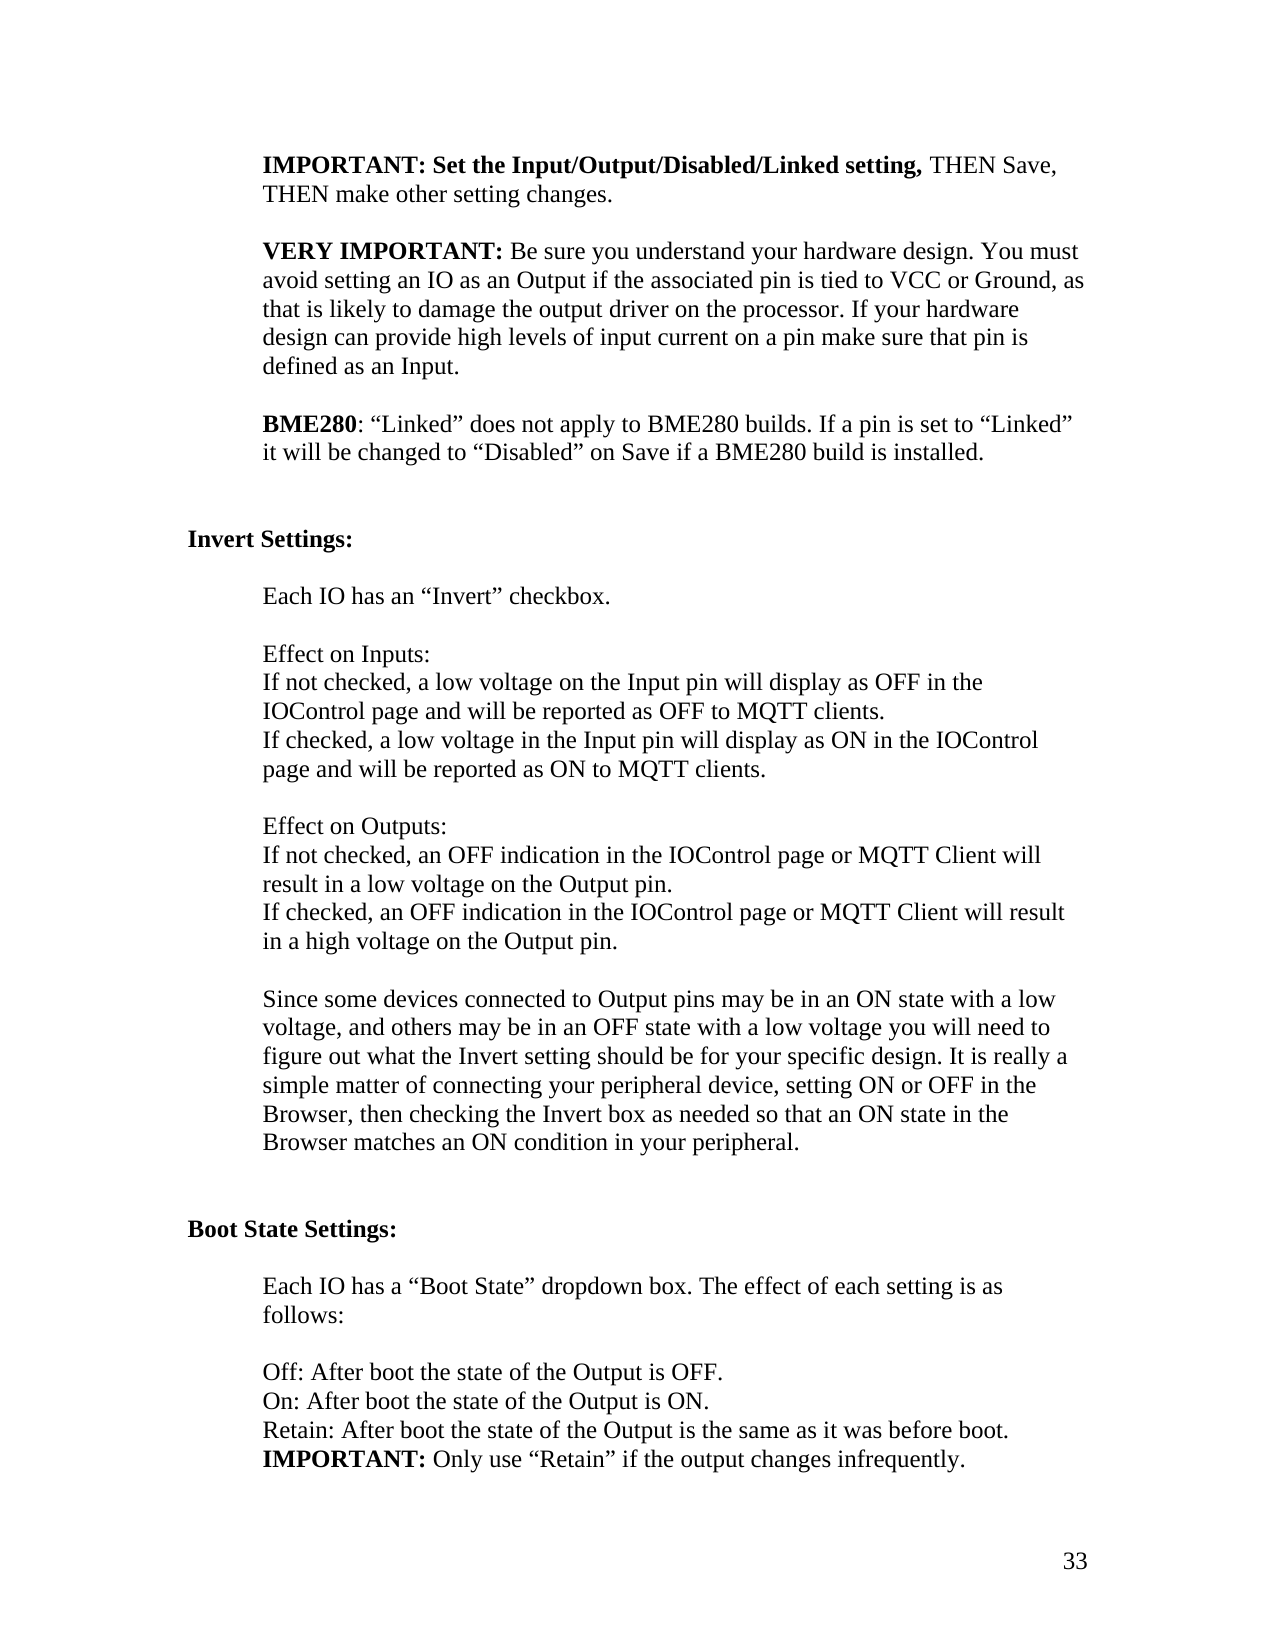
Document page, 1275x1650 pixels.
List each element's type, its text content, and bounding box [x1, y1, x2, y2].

text If checked, a low voltage in the Input pin will display as ON in the IOControl page and will be reported as ON to MQTT clients. [262, 725, 1087, 782]
text BME280: “Linked” does not apply to BME280 builds. If a pin is set to “Linked” it will be changed to “Disabled” on Save if a BME280 build is installed. [262, 409, 1087, 466]
text If checked, an OFF indication in the IOControl page or MQTT Client will result in a high voltage on the Output pin. [262, 897, 1087, 955]
text VERY IMPORTANT: Be sure you understand your hardware design. You must avoid setting an IO as an Output if the associated pin is tied to VCC or Ground, as that is likely to damage the output driver on the processor. If your hardware design can provide high levels of input current on a pin make sure that pin is defined as an Input. [262, 236, 1087, 380]
text Boot State Settings: [187, 1214, 1087, 1242]
text If not checked, an OFF indication in the IOControl page or MQTT Client will result in a low voltage on the Output pin. [262, 840, 1087, 897]
text Since some devices connected to Output pins may be in an ON state with a low voltage, and others may be in an OFF state with a low voltage you will need to figure out what the Invert setting should be for your specific design. It is really a simple matter of connecting your peripheral device, setting ON or OFF in the Browser, then checking the Invert box as needed so that an ON state in the Browser matches an ON condition in your peripheral. [262, 984, 1087, 1156]
text If not checked, a low voltage on the Input pin will display as OFF in the IOControl page and will be reported as OFF to MQTT clients. [262, 667, 1087, 725]
text Off: After boot the state of the Output is OFF. [262, 1357, 1087, 1386]
text IMPORTANT: Set the Input/Output/Disabled/Linked setting, THEN Save, THEN make other setting changes. [262, 150, 1087, 207]
text Each IO has a “Boot State” dropdown box. The effect of each setting is as follows: [262, 1271, 1087, 1329]
text On: After boot the state of the Output is ON. [262, 1386, 1087, 1415]
text Effect on Outputs: [262, 811, 1087, 840]
text Retain: After boot the state of the Output is the same as it was before boot. IMPORTANT: Only use “Retain” if the output changes infrequently. [262, 1415, 1087, 1472]
text Invert Settings: [187, 524, 1087, 552]
text Effect on Inputs: [262, 639, 1087, 667]
text Each IO has an “Invert” checkbox. [262, 581, 1087, 610]
